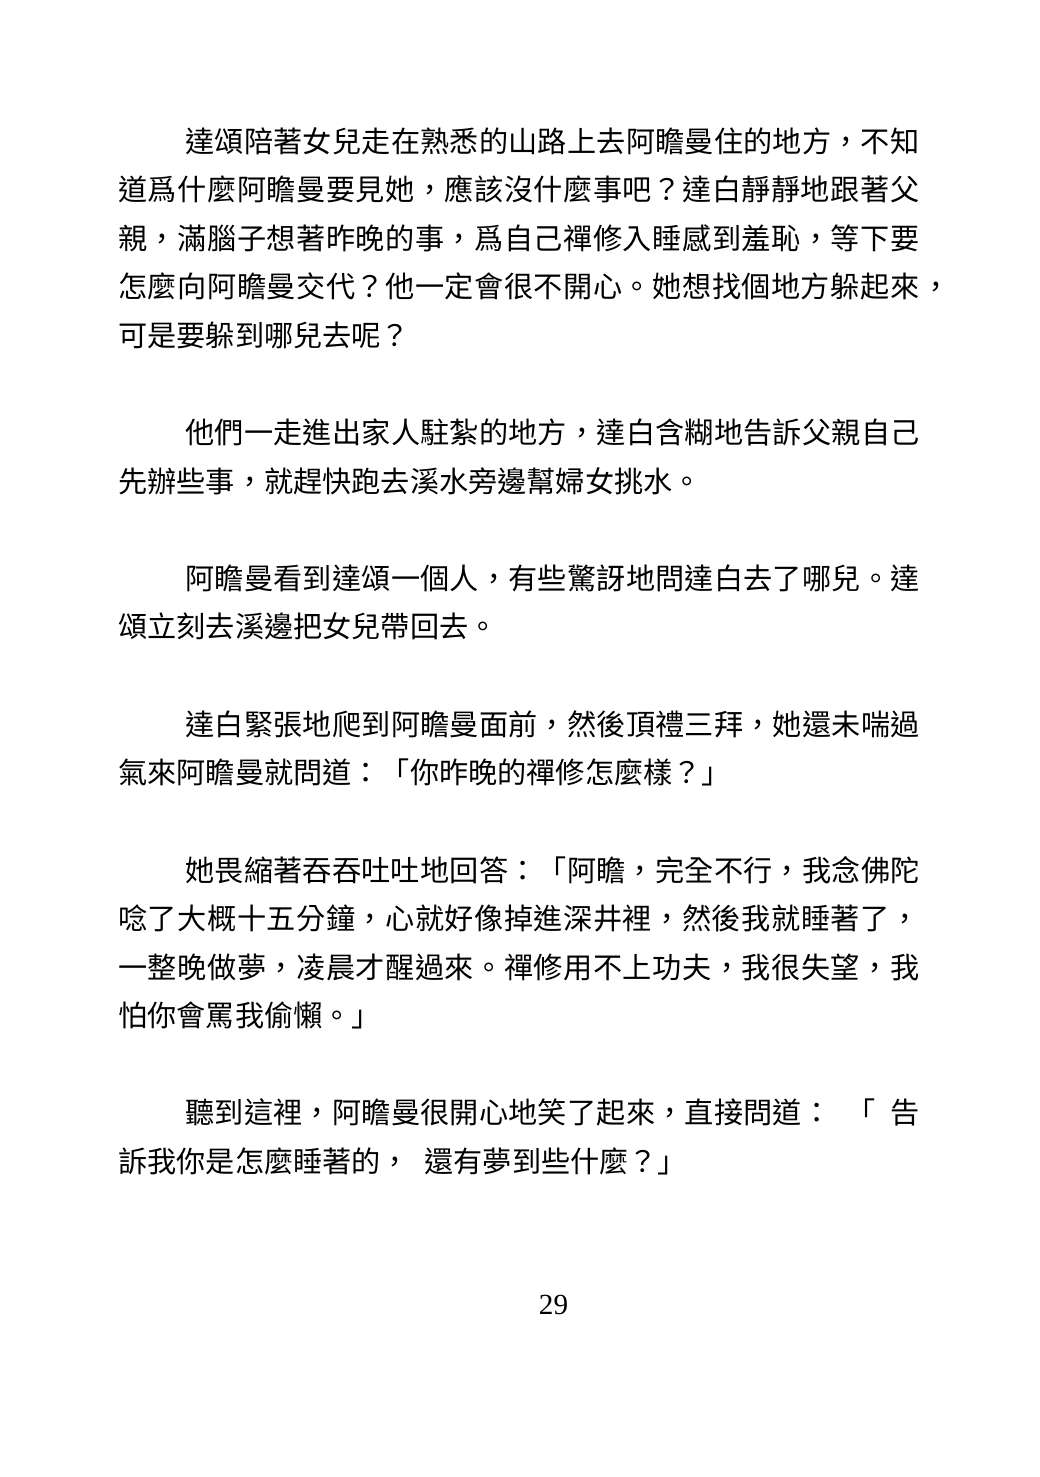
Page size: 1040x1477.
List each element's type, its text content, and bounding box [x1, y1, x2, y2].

text 他們一走進出家人駐紮的地方，達白含糊地告訴父親自己先辦些事，就趕快跑去溪水旁邊幫婦女挑水。 [118, 409, 921, 500]
text 阿瞻曼看到達頌一個人，有些驚訝地問達白去了哪兒。達頌立刻去溪邊把女兒帶回去。 [118, 555, 921, 646]
text 她畏縮著吞吞吐吐地回答：「阿瞻，完全不行，我念佛陀唸了大概十五分鐘，心就好像掉進深井裡，然後我就睡著了，一整晚做夢，凌晨才醒過來。禪修用不上功夫，我很失望，我怕你會罵我偷懶。」 [118, 847, 921, 1035]
text 聽到這裡，阿瞻曼很開心地笑了起來，直接問道： 「 告訴我你是怎麼睡著的， 還有夢到些什麼？」 [118, 1090, 921, 1181]
text 達頌陪著女兒走在熟悉的山路上去阿瞻曼住的地方，不知道爲什麼阿瞻曼要見她，應該沒什麼事吧？達白靜靜地跟著父親，滿腦子想著昨晚的事，爲自己禪修入睡感到羞恥，等下要怎麼向阿瞻曼交代？他一定會很不開心。她想找個地方躲起來，可是要躲到哪兒去呢？ [118, 118, 921, 354]
text 達白緊張地爬到阿瞻曼面前，然後頂禮三拜，她還未喘過氣來阿瞻曼就問道：「你昨晚的禪修怎麼樣？」 [118, 701, 921, 792]
